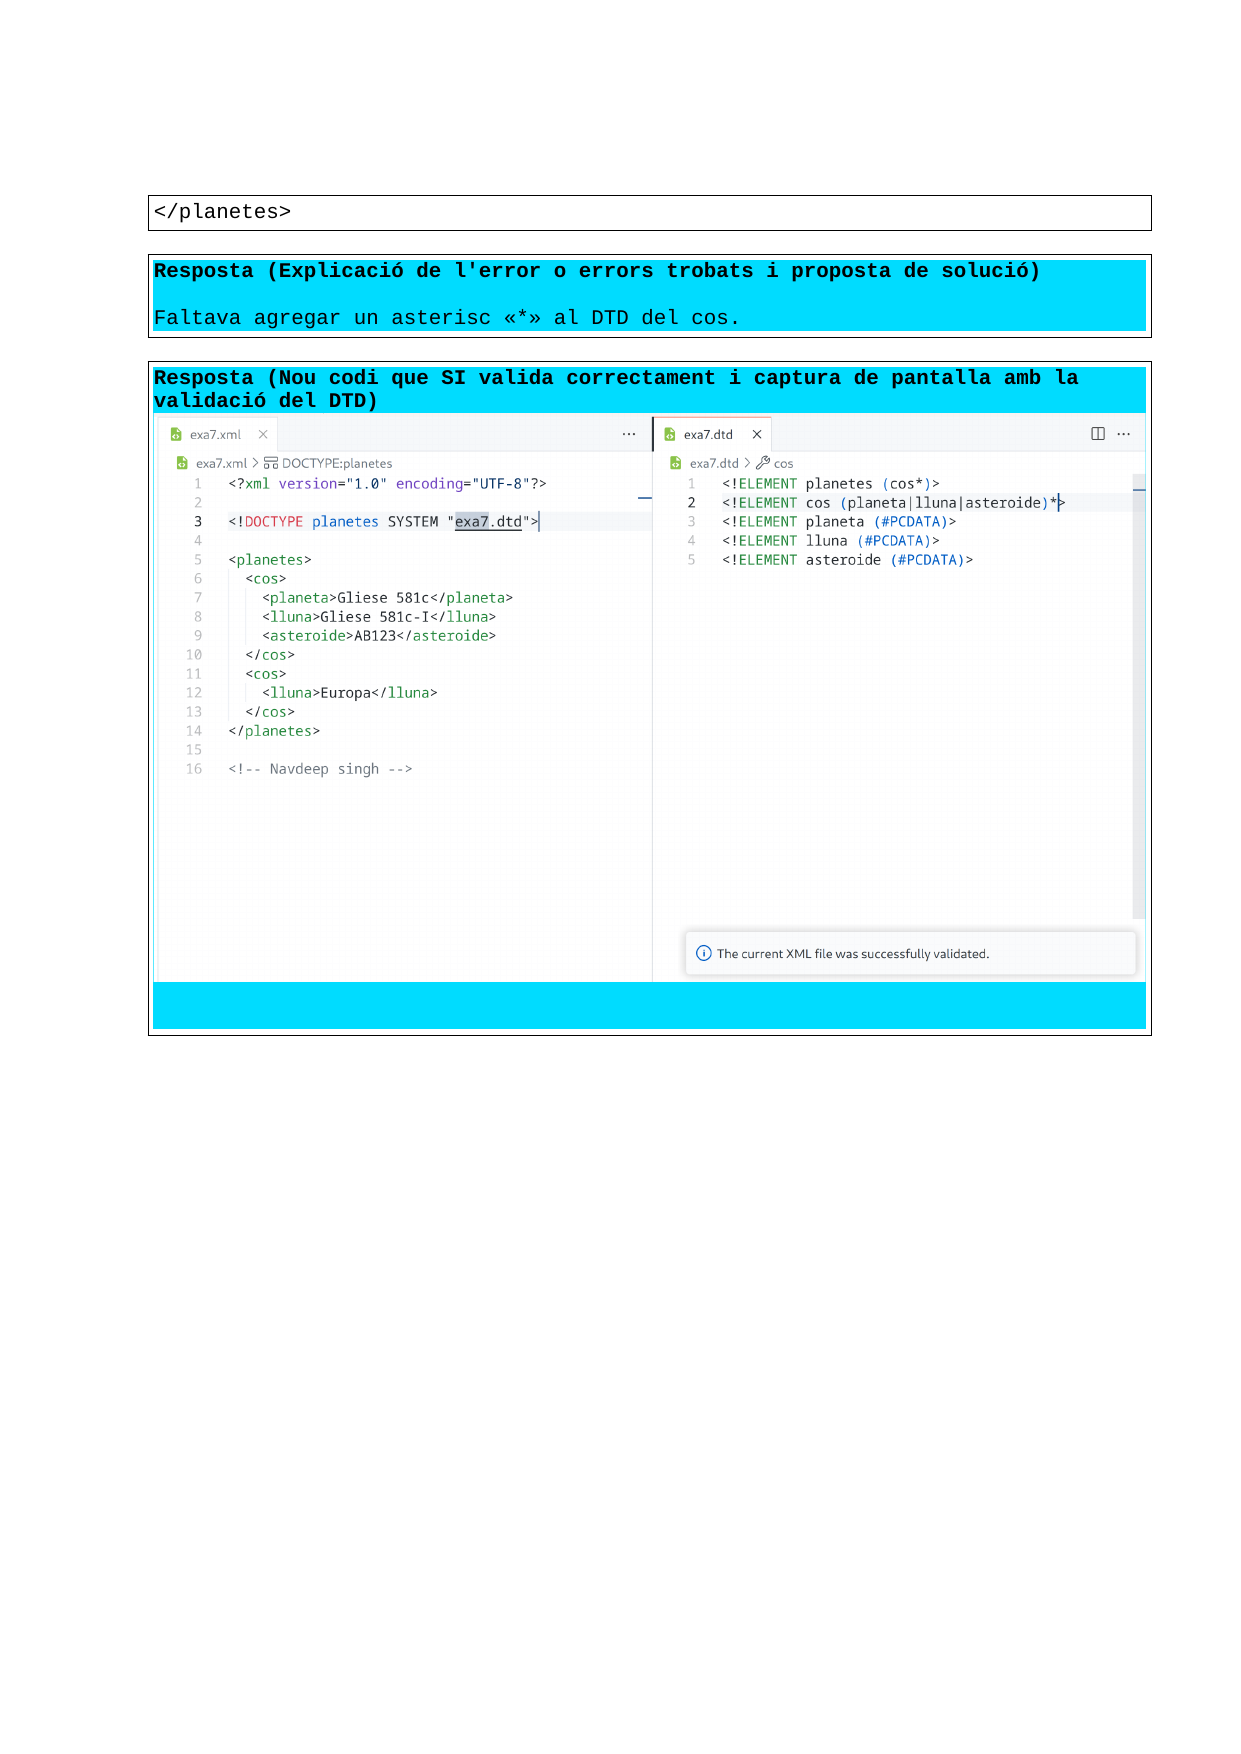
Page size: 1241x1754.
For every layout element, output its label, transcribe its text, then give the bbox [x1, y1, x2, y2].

table_header Resposta (Explicació de l'error o errors trobats i proposta de solució) Faltava agregar un asterisc «*» al DTD del cos. [149, 255, 1151, 337]
table_header </planetes> [149, 196, 1151, 230]
picture [153, 413, 1146, 982]
table_header Resposta (Nou codi que SI valida correctament i captura de pantalla amb la validació del DTD) [149, 362, 1151, 1035]
